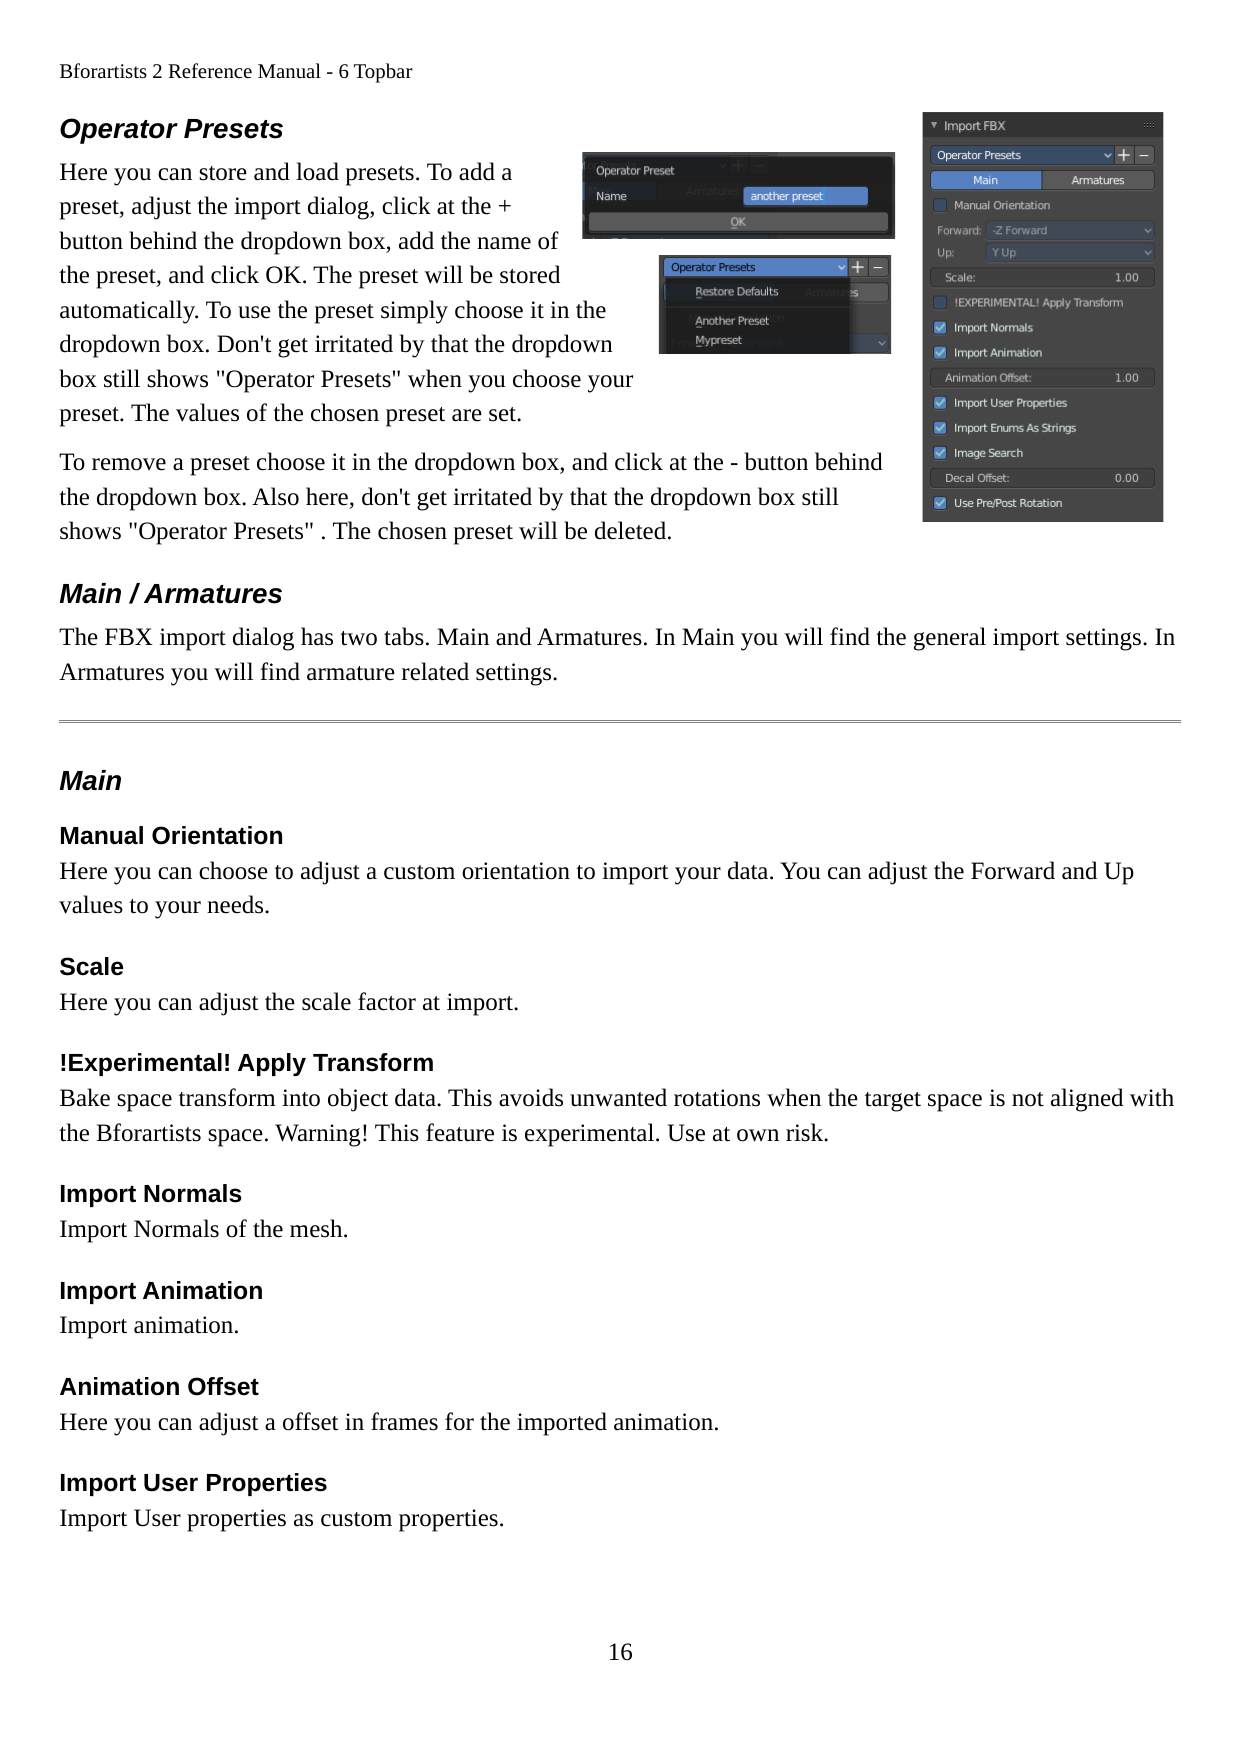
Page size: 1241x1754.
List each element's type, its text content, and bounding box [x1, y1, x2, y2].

text Here you can adjust a offset in frames for the imported animation. [59, 1407, 1181, 1436]
text Here you can choose to adjust a custom orientation to import your data. You can adjust the Forward and Up values to your needs. [59, 856, 1181, 919]
subtitle Manual Orientation [59, 821, 1181, 850]
subtitle [1164, 113, 1181, 144]
subtitle Operator Presets [59, 113, 922, 144]
subtitle Main / Armatures [59, 578, 1181, 610]
text Here you can adjust the scale factor at import. [59, 987, 1181, 1016]
text Import Normals of the mesh. [59, 1214, 1181, 1243]
subtitle Import Animation [59, 1276, 1181, 1304]
subtitle Animation Offset [59, 1372, 1181, 1401]
picture [582, 152, 896, 239]
text The FBX import dialog has two tabs. Main and Armatures. In Main you will find the general import settings. In Armatures you will find armature related settings. [59, 622, 1181, 686]
subtitle Main [59, 764, 1181, 796]
subtitle Import User Properties [59, 1468, 1181, 1497]
text Here you can store and load presets. To add a preset, adjust the import dialog, click at the + button behind the dropdown box, add the name of the preset, and click OK. The preset will be stored automatically. To use the preset simply choose it in the dropdown box. Don't get irritated by that the dropdown box still shows "Operator Presets" when you choose your preset. The values of the chosen preset are set. [59, 157, 922, 427]
subtitle Import Normals [59, 1179, 1181, 1208]
picture [658, 255, 892, 354]
text Import animation. [59, 1311, 1181, 1339]
subtitle !Experimental! Apply Transform [59, 1048, 1181, 1077]
text Import User properties as custom properties. [59, 1503, 1181, 1532]
subtitle Scale [59, 952, 1181, 981]
text To remove a preset choose it in the dropdown box, and click at the - button behind the dropdown box. Also here, don't get irritated by that the dropdown box still shows "Operator Presets" . The chosen preset will be deleted. [59, 447, 1181, 545]
picture [922, 112, 1164, 522]
text Bake space transform into object data. This avoids unwanted rotations when the target space is not aligned with the Bforartists space. Warning! This feature is experimental. Use at own risk. [59, 1083, 1181, 1147]
